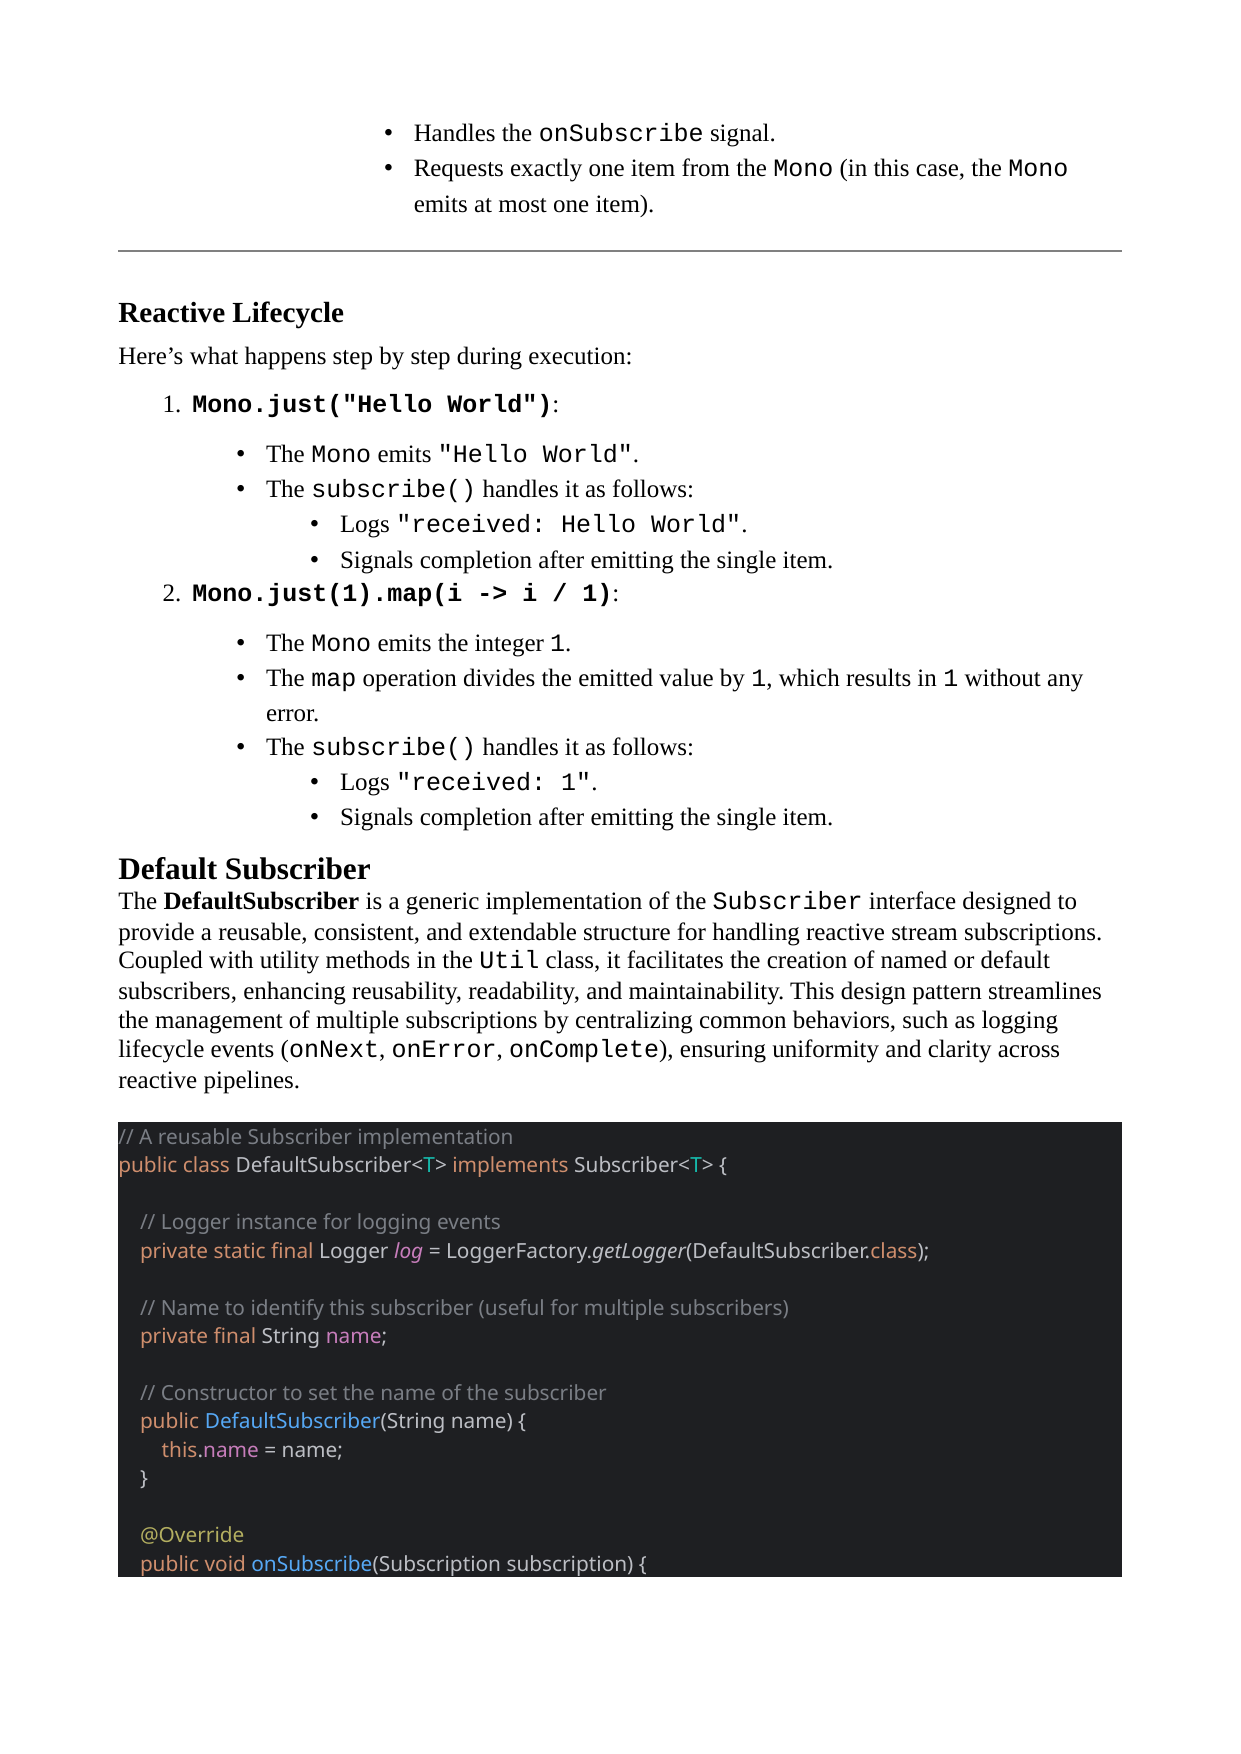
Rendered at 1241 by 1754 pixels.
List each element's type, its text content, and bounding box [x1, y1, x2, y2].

list Mono.just(1).map(i -> i / 1): [162, 578, 1122, 609]
text The DefaultSubscriber is a generic implementation of the Subscriber interface designed to provide a reusable, consistent, and extendable structure for handling reactive stream subscriptions. Coupled with utility methods in the Util class, it facilitates the creation of named or default subscribers, enhancing reusability, readability, and maintainability. This design pattern streamlines the management of multiple subscriptions by centralizing common behaviors, such as logging lifecycle events (onNext, onError, onComplete), ensuring uniformity and clarity across reactive pipelines. [118, 886, 1122, 1093]
list Logs "received: 1". [310, 767, 1122, 798]
list The subscribe() handles it as follows: [236, 732, 1122, 762]
list Signals completion after emitting the single item. [310, 802, 1122, 831]
list The map operation divides the emitted value by 1, which results in 1 without any error. [236, 663, 1122, 727]
text Default Subscriber [118, 850, 1122, 886]
subtitle Reactive Lifecycle [118, 295, 1122, 329]
list The Mono emits "Hello World". [236, 439, 1122, 469]
text Here’s what happens step by step during execution: [118, 341, 1122, 370]
list Mono.just("Hello World"): [162, 389, 1122, 419]
list Requests exactly one item from the Mono (in this case, the Mono emits at most one item). [384, 153, 1122, 217]
list The Mono emits the integer 1. [236, 628, 1122, 659]
text // A reusable Subscriber implementation public class DefaultSubscriber<T> implements Subscriber<T> { // Logger instance for logging events private static final Logger log = LoggerFactory.getLogger(DefaultSubscriber.class); // Name to identify this subscriber (useful for multiple subscribers) private final String name; // Constructor to set the name of the subscriber public DefaultSubscriber(String name) { this.name = name; } @Override public void onSubscribe(Subscription subscription) { [118, 1122, 1122, 1577]
list Logs "received: Hello World". [310, 509, 1122, 540]
list The subscribe() handles it as follows: [236, 474, 1122, 505]
list Handles the onSubscribe signal. [384, 118, 1122, 149]
list Signals completion after emitting the single item. [310, 545, 1122, 574]
